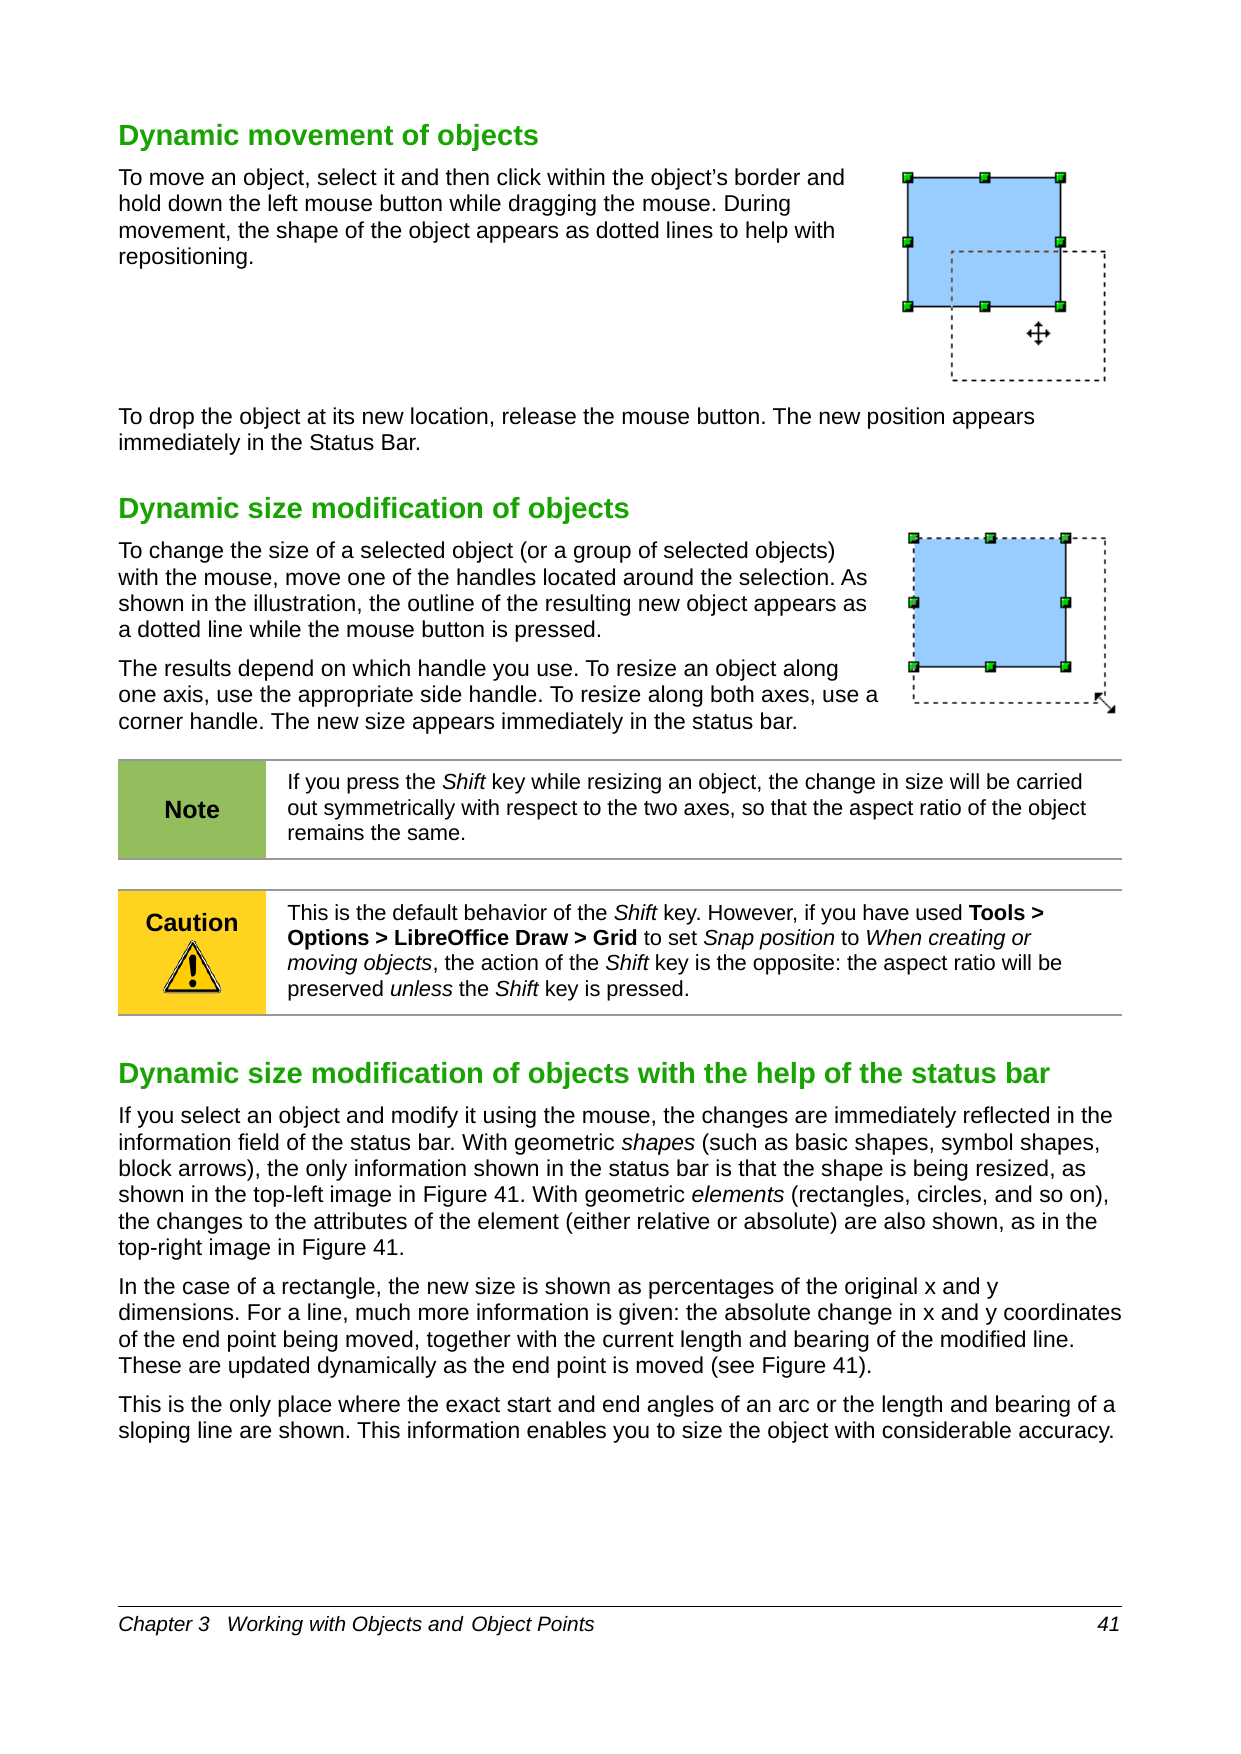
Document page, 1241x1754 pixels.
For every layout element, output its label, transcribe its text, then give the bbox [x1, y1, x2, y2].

picture [891, 164, 1123, 391]
subtitle Dynamic size modification of objects [118, 491, 1122, 525]
text This is the only place where the exact start and end angles of an arc or the length and bearing of a sloping line are shown. This information enables you to size the object with considerable accuracy. [118, 1391, 1122, 1444]
subtitle Dynamic size modification of objects with the help of the status bar [118, 1056, 1122, 1090]
table_header Caution [118, 891, 266, 1014]
table_header [875, 164, 891, 391]
picture [896, 522, 1128, 726]
table_header If you press the Shift key while resizing an object, the change in size will be carried out symmetrically with respect to the two axes, so that the aspect ratio of the object remains the same. [266, 761, 1122, 858]
text In the case of a rectangle, the new size is shown as percentages of the original x and y dimensions. For a line, much more information is given: the absolute change in x and y coordinates of the end point being moved, together with the current length and bearing of the modified line. These are updated dynamically as the end point is moved (see Figure 41). [118, 1273, 1122, 1378]
picture [159, 937, 225, 997]
table_header Note [118, 761, 266, 858]
text To drop the object at its new location, release the mouse button. The new position appears immediately in the Status Bar. [118, 403, 1122, 456]
text To change the size of a selected object (or a group of selected objects) with the mouse, move one of the handles located around the selection. As shown in the illustration, the outline of the resulting new object appears as a dotted line while the mouse button is pressed. [118, 537, 896, 643]
text If you select an object and modify it using the mouse, the changes are immediately reflected in the information field of the status bar. With geometric shapes (such as basic shapes, symbol shapes, block arrows), the only information shown in the status bar is that the shape is being resized, as shown in the top-left image in Figure 41. With geometric elements (rectangles, circles, and so on), the changes to the attributes of the element (either relative or absolute) are also shown, as in the top-right image in Figure 41. [118, 1102, 1122, 1261]
text The results depend on which handle you use. To resize an object along one axis, use the appropriate side handle. To resize along both axes, use a corner handle. The new size appears immediately in the status bar. [118, 655, 1122, 734]
table_header To move an object, select it and then click within the object’s border and hold down the left mouse button while dragging the mouse. During movement, the shape of the object appears as dotted lines to help with repositioning. [118, 164, 875, 391]
table_header This is the default behavior of the Shift key. However, if you have used Tools > Options > LibreOffice Draw > Grid to set Snap position to When creating or moving objects, the action of the Shift key is the opposite: the aspect ratio will be preserved unless the Shift key is pressed. [266, 891, 1122, 1014]
subtitle Dynamic movement of objects [118, 118, 1122, 152]
